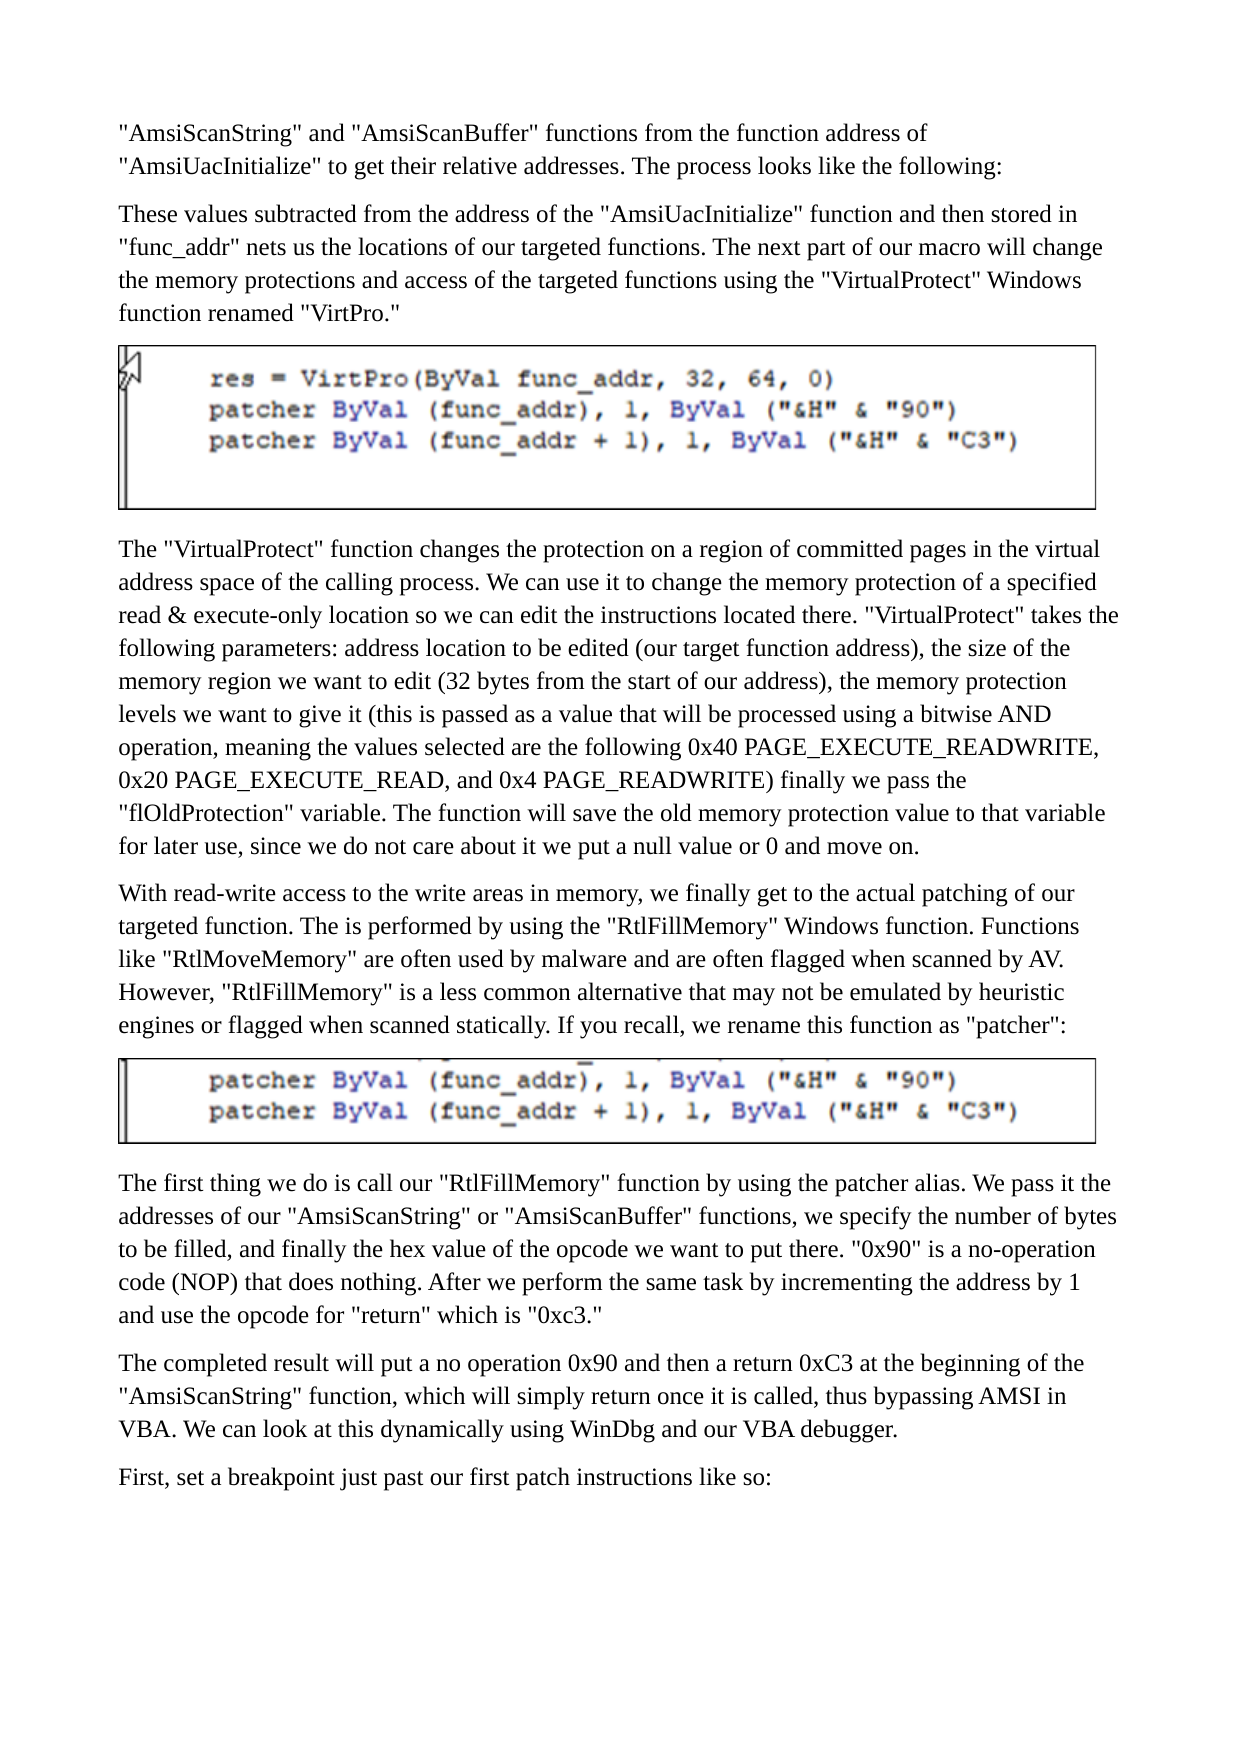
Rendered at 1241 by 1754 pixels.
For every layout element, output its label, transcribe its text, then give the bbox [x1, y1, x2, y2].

text The completed result will put a no operation 0x90 and then a return 0xC3 at the beginning of the "AmsiScanString" function, which will simply return once it is called, thus bypassing AMSI in VBA. We can look at this dynamically using WinDbg and our VBA debugger. [118, 1348, 1122, 1443]
text The first thing we do is call our "RtlFillMemory" function by using the patcher alias. We pass it the addresses of our "AmsiScanString" or "AmsiScanBuffer" functions, we specify the number of bytes to be filled, and finally the hex value of the opcode we want to put there. "0x90" is a no-operation code (NOP) that does nothing. After we perform the same task by incrementing the address by 1 and use the opcode for "return" which is "0xc3." [118, 1168, 1122, 1329]
text With read-write access to the write areas in memory, we finally get to the actual patching of our targeted function. The is performed by using the "RtlFillMemory" Windows function. Functions like "RtlMoveMemory" are often used by malware and are often flagged when scanned by AV. However, "RtlFillMemory" is a less common alternative that may not be emulated by heuristic engines or flagged when scanned statically. If you recall, we rename this function as "patcher": [118, 878, 1122, 1039]
text First, set a breakpoint just past our first patch instructions like so: [118, 1462, 1122, 1490]
text These values subtracted from the address of the "AmsiUacInitialize" function and then stored in "func_addr" nets us the locations of our targeted functions. The next part of our macro will change the memory protections and access of the targeted functions using the "VirtualProtect" Windows function renamed "VirtPro." [118, 199, 1122, 327]
text The "VirtualProtect" function changes the protection on a region of committed pages in the virtual address space of the calling process. We can use it to change the memory protection of a specified read & execute-only location so we can edit the instructions located there. "VirtualProtect" takes the following parameters: address location to be edited (our target function address), the size of the memory region we want to edit (32 bytes from the start of our address), the memory protection levels we want to give it (this is passed as a value that will be processed using a bitwise AND operation, meaning the values selected are the following 0x40 PAGE_EXECUTE_READWRITE, 0x20 PAGE_EXECUTE_READ, and 0x4 PAGE_READWRITE) finally we pass the "flOldProtection" variable. The function will save the old memory protection value to that variable for later use, since we do not care about it we put a null value or 0 and move on. [118, 534, 1122, 859]
text "AmsiScanString" and "AmsiScanBuffer" functions from the function address of "AmsiUacInitialize" to get their relative addresses. The process looks like the following: [118, 118, 1122, 180]
picture [118, 345, 1097, 510]
picture [118, 1058, 1097, 1144]
